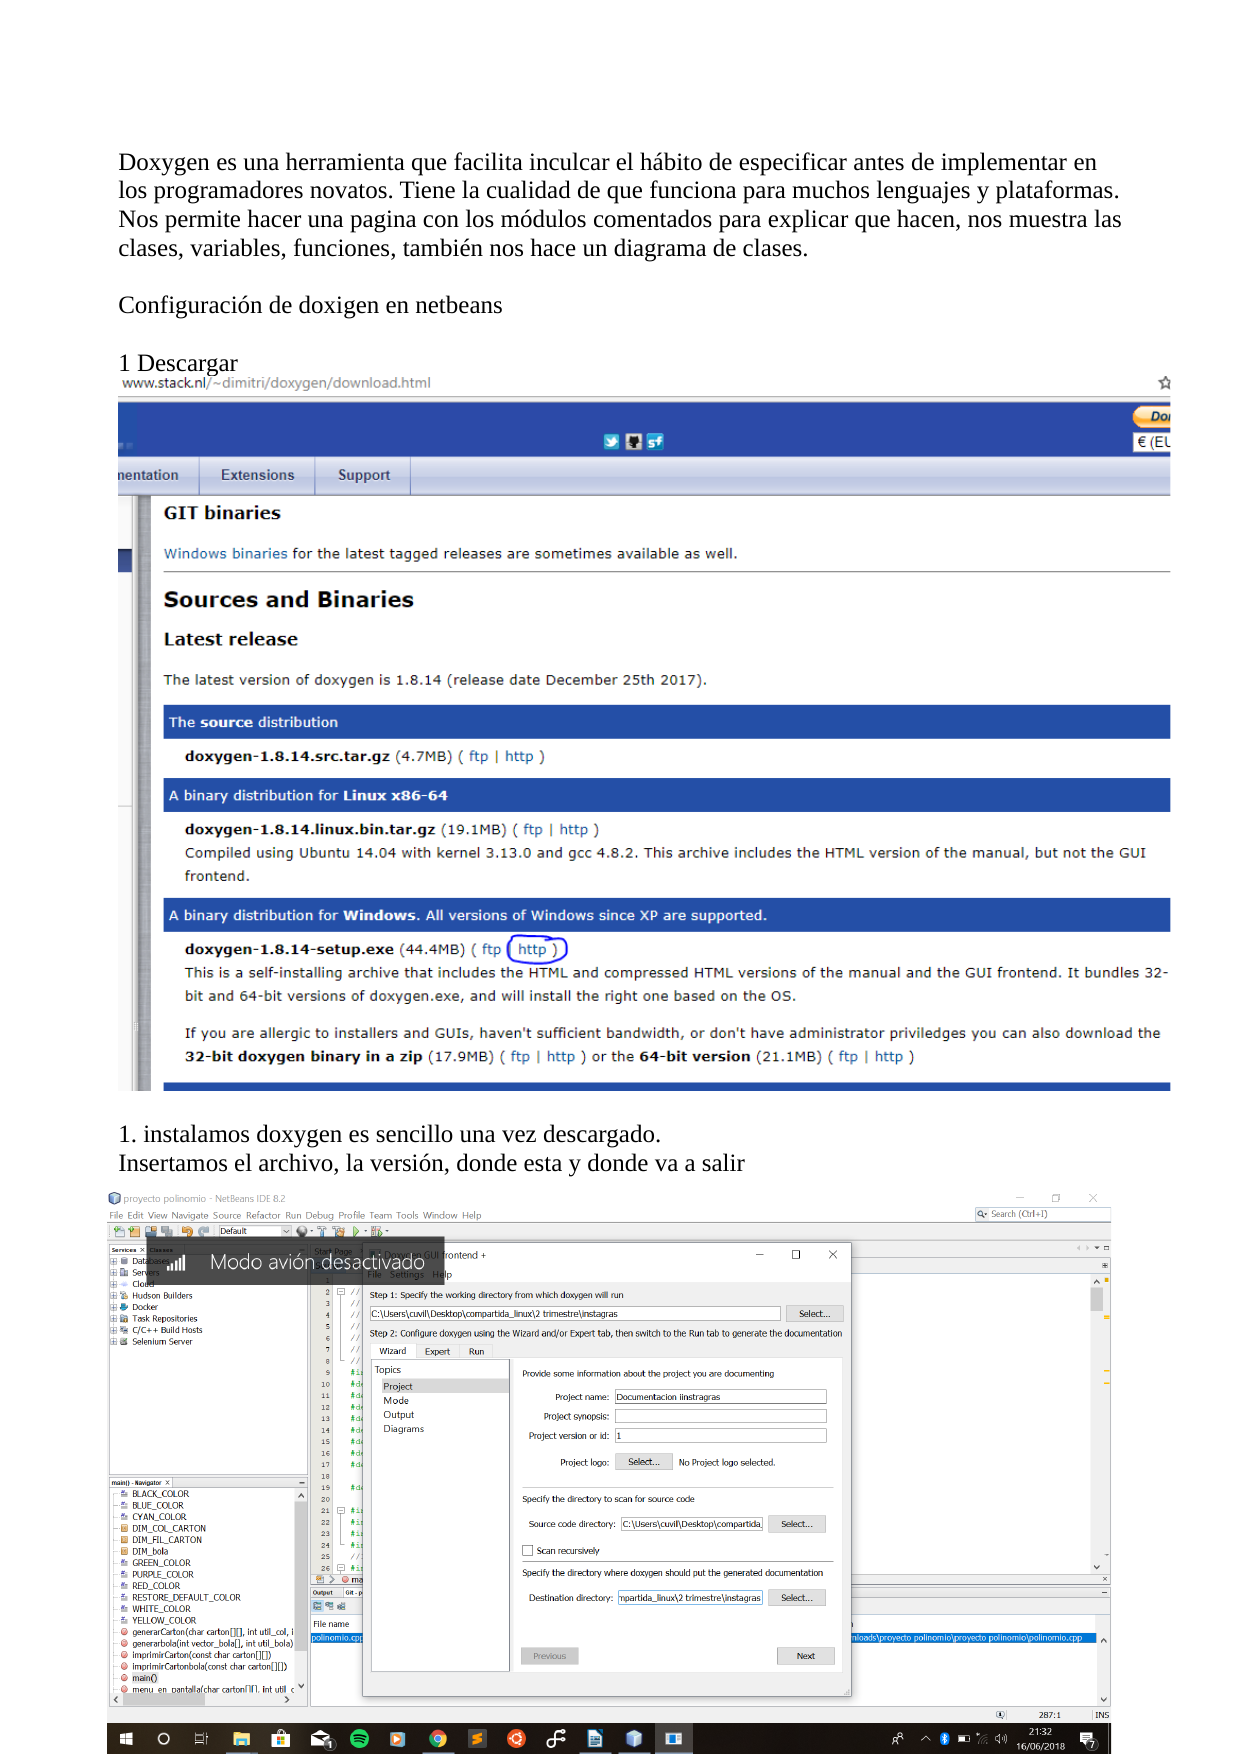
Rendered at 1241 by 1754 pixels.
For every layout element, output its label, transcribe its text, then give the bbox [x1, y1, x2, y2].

text Insertamos el archivo, la versión, donde esta y donde va a salir [118, 1148, 1122, 1177]
text Configuración de doxigen en netbeans [118, 291, 1122, 319]
text Nos permite hacer una pagina con los módulos comentados para explicar que hacen, nos muestra las clases, variables, funciones, también nos hace un diagrama de clases. [118, 204, 1122, 262]
text 1 Descargar [118, 348, 1122, 376]
text Doxygen es una herramienta que facilita inculcar el hábito de especificar antes de implementar en los programadores novatos. Tiene la cualidad de que funciona para muchos lenguajes y plataformas. [118, 147, 1122, 204]
text 1. instalamos doxygen es sencillo una vez descargado. [118, 1119, 1122, 1148]
picture [107, 1189, 1112, 1754]
picture [118, 376, 1171, 1091]
